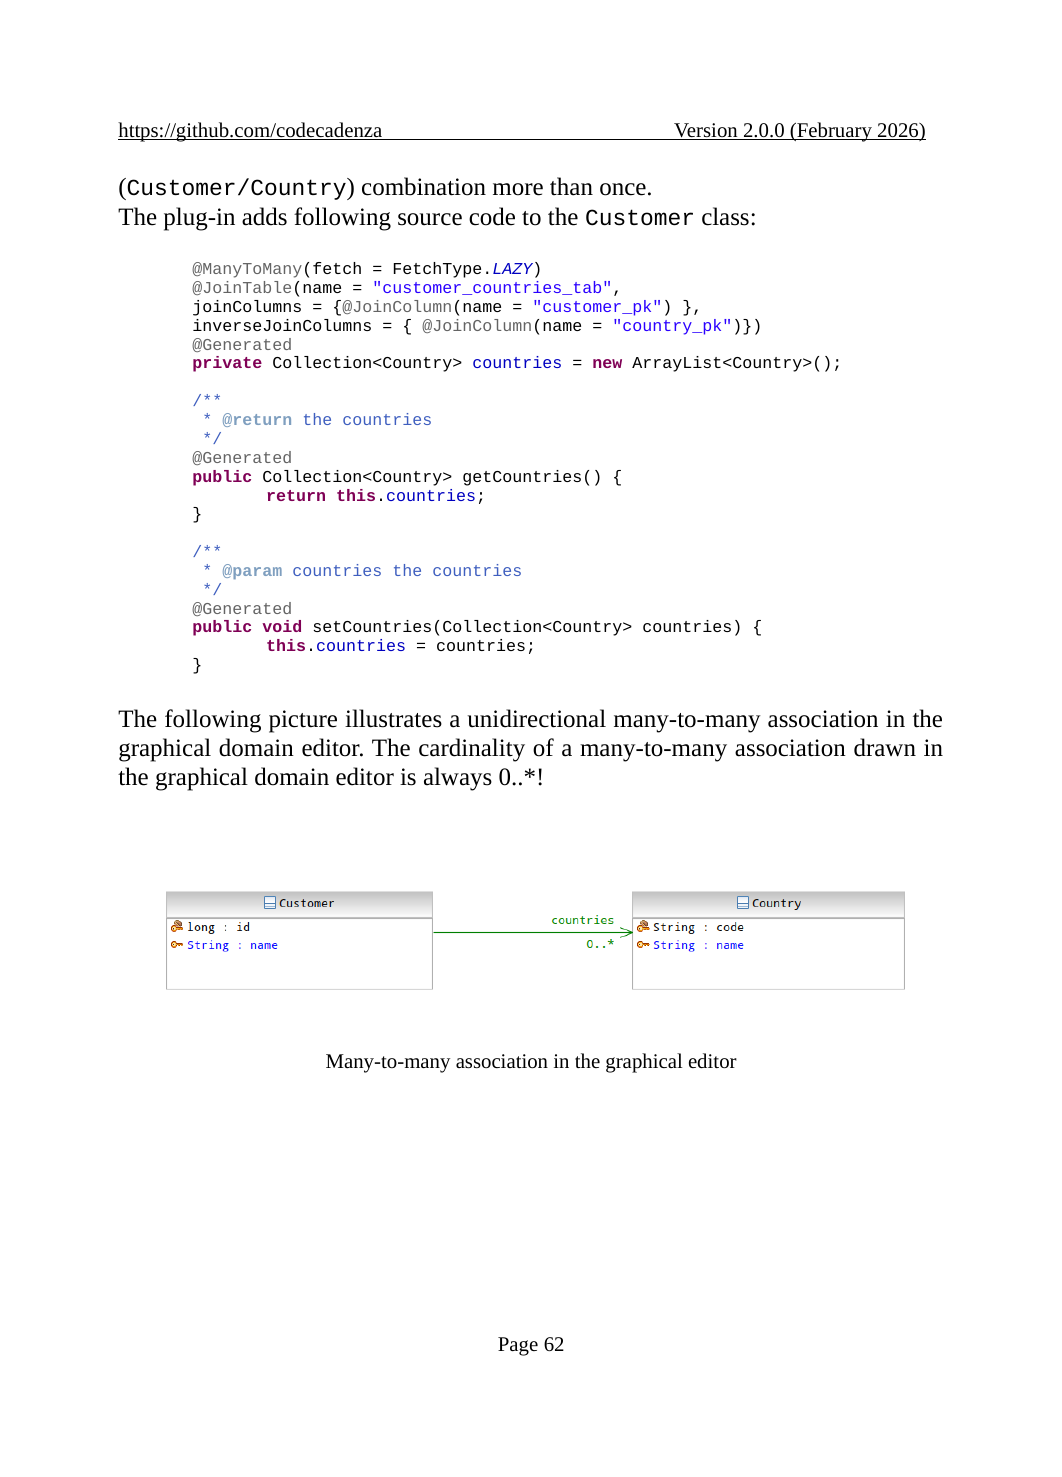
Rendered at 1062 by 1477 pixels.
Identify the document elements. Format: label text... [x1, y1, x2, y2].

text Many-to-many association in the graphical editor [118, 1050, 944, 1073]
text The following picture illustrates a unidirectional many-to-many association in the graphical domain editor. The cardinality of a many-to-many association drawn in the graphical domain editor is always 0..*! [118, 704, 944, 791]
text */ [118, 431, 944, 449]
text */ [118, 581, 944, 600]
text The plug-in adds following source code to the Customer class: [118, 202, 944, 232]
text @Generated [118, 449, 944, 468]
text /** [118, 393, 944, 412]
text return this.countries; [118, 487, 944, 506]
text * @return the countries [118, 412, 944, 431]
text this.countries = countries; [118, 638, 944, 657]
text @Generated [118, 600, 944, 619]
text public Collection<Country> getCountries() { [118, 468, 944, 487]
picture [118, 831, 944, 1050]
text } [118, 657, 944, 676]
text inverseJoinColumns = { @JoinColumn(name = "country_pk")}) [118, 317, 944, 336]
text @Generated [118, 336, 944, 355]
text joinColumns = {@JoinColumn(name = "customer_pk") }, [118, 298, 944, 317]
text * @param countries the countries [118, 562, 944, 581]
text } [118, 506, 944, 525]
text (Customer/Country) combination more than once. [118, 172, 944, 202]
text @JoinTable(name = "customer_countries_tab", [118, 280, 944, 298]
text @ManyToMany(fetch = FetchType.LAZY) [118, 261, 944, 280]
text private Collection<Country> countries = new ArrayList<Country>(); [118, 355, 944, 374]
text public void setCountries(Collection<Country> countries) { [118, 619, 944, 638]
text /** [118, 544, 944, 562]
